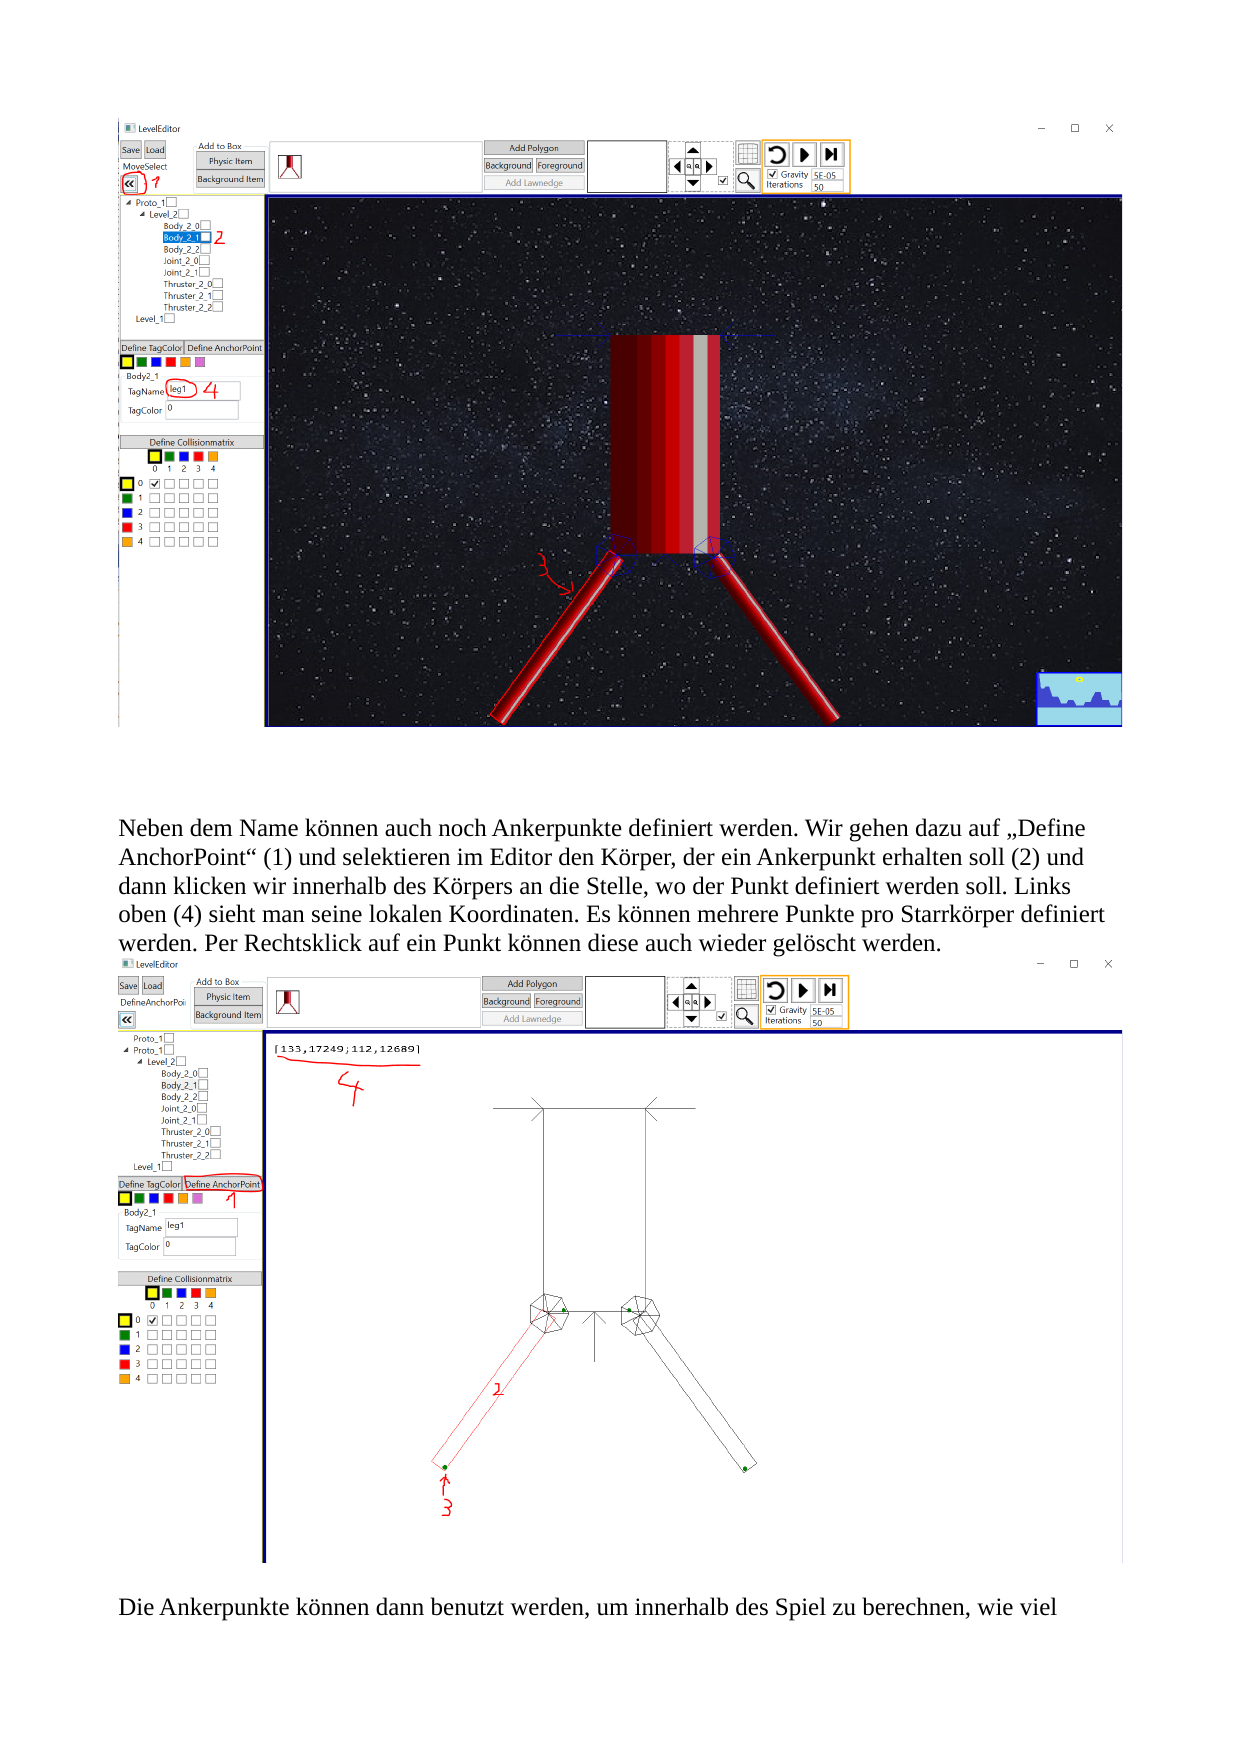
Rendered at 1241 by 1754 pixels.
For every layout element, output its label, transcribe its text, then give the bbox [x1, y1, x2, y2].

text Die Ankerpunkte können dann benutzt werden, um innerhalb des Spiel zu berechnen, wie viel [118, 1592, 1122, 1621]
picture [118, 957, 1123, 1563]
picture [118, 118, 1123, 727]
text Neben dem Name können auch noch Ankerpunkte definiert werden. Wir gehen dazu auf „Define AnchorPoint“ (1) und selektieren im Editor den Körper, der ein Ankerpunkt erhalten soll (2) und dann klicken wir innerhalb des Körpers an die Stelle, wo der Punkt definiert werden soll. Links oben (4) sieht man seine lokalen Koordinaten. Es können mehrere Punkte pro Starrkörper definiert werden. Per Rechtsklick auf ein Punkt können diese auch wieder gelöscht werden. [118, 813, 1122, 957]
